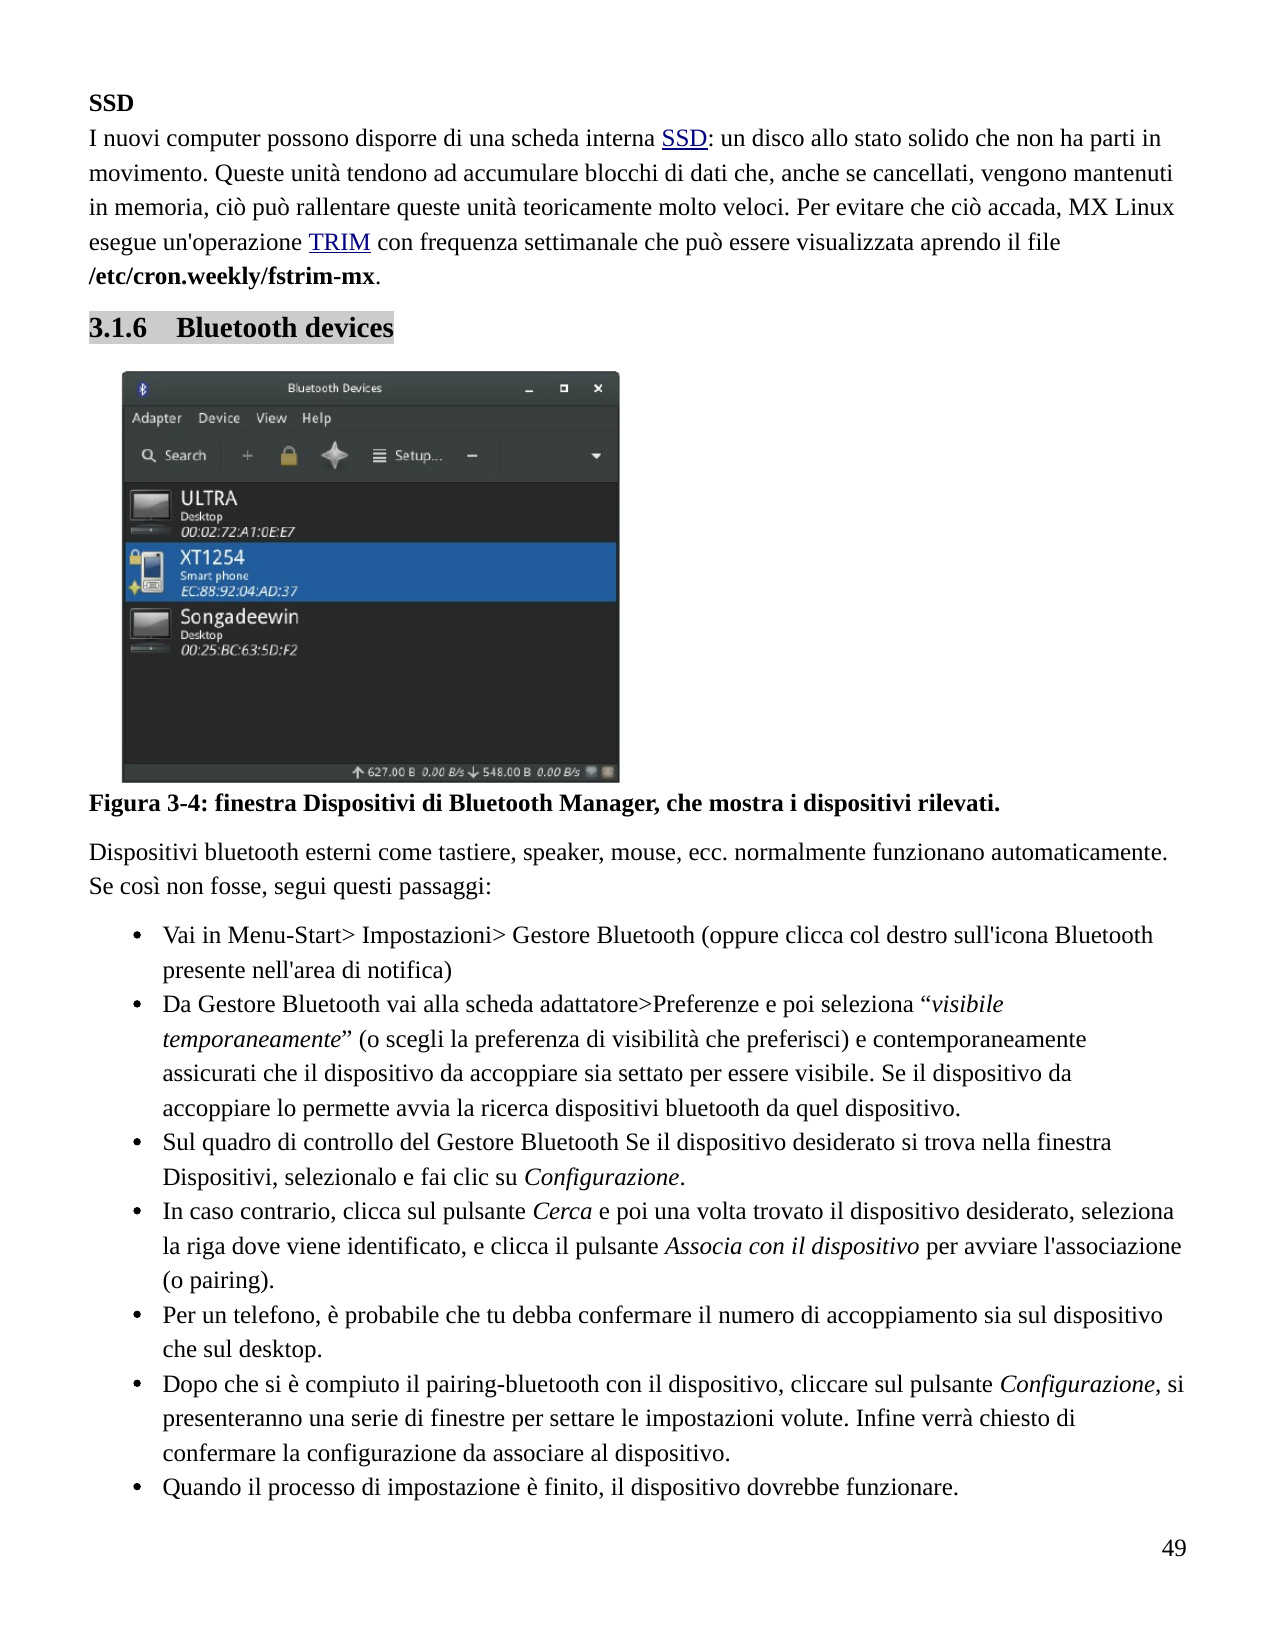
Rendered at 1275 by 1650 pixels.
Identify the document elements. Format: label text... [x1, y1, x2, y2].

list Da Gestore Bluetooth vai alla scheda adattatore>Preferenze e poi seleziona “visibile temporaneamente” (o scegli la preferenza di visibilità che preferisci) e contemporaneamente assicurati che il dispositivo da accoppiare sia settato per essere visibile. Se il dispositivo da accoppiare lo permette avvia la ricerca dispositivi bluetooth da quel dispositivo. [133, 989, 1186, 1122]
list Sul quadro di controllo del Gestore Bluetooth Se il dispositivo desiderato si trova nella finestra Dispositivi, selezionalo e fai clic su Configurazione. [133, 1127, 1186, 1191]
text Figura 3-4: finestra Dispositivi di Bluetooth Manager, che mostra i dispositivi rilevati. [88, 788, 1186, 817]
text I nuovi computer possono disporre di una scheda interna SSD: un disco allo stato solido che non ha parti in movimento. Queste unità tendono ad accumulare blocchi di dati che, anche se cancellati, vengono mantenuti in memoria, ciò può rallentare queste unità teoricamente molto veloci. Per evitare che ciò accada, MX Linux esegue un'operazione TRIM con frequenza settimanale che può essere visualizzata aprendo il file /etc/cron.weekly/fstrim-mx. [88, 123, 1186, 290]
list Dopo che si è compiuto il pairing-bluetooth con il dispositivo, cliccare sul pulsante Configurazione, si presenteranno una serie di finestre per settare le impostazioni volute. Infine verrà chiesto di confermare la configurazione da associare al dispositivo. [133, 1369, 1186, 1466]
text Dispositivi bluetooth esterni come tastiere, speaker, mouse, ecc. normalmente funzionano automaticamente. Se così non fosse, segui questi passaggi: [88, 837, 1186, 900]
list Quando il processo di impostazione è finito, il dispositivo dovrebbe funzionare. [133, 1472, 1186, 1501]
subtitle 3.1.6 Bluetooth devices [394, 311, 1186, 344]
list Per un telefono, è probabile che tu debba confermare il numero di accoppiamento sia sul dispositivo che sul desktop. [133, 1300, 1186, 1363]
list Vai in Menu-Start> Impostazioni> Gestore Bluetooth (oppure clicca col destro sull'icona Bluetooth presente nell'area di notifica) [133, 920, 1186, 984]
list In caso contrario, clicca sul pulsante Cerca e poi una volta trovato il dispositivo desiderato, seleziona la riga dove viene identificato, e clicca il pulsante Associa con il dispositivo per avviare l'associazione (o pairing). [133, 1196, 1186, 1294]
subtitle SSD [88, 88, 1186, 117]
picture [120, 369, 624, 785]
